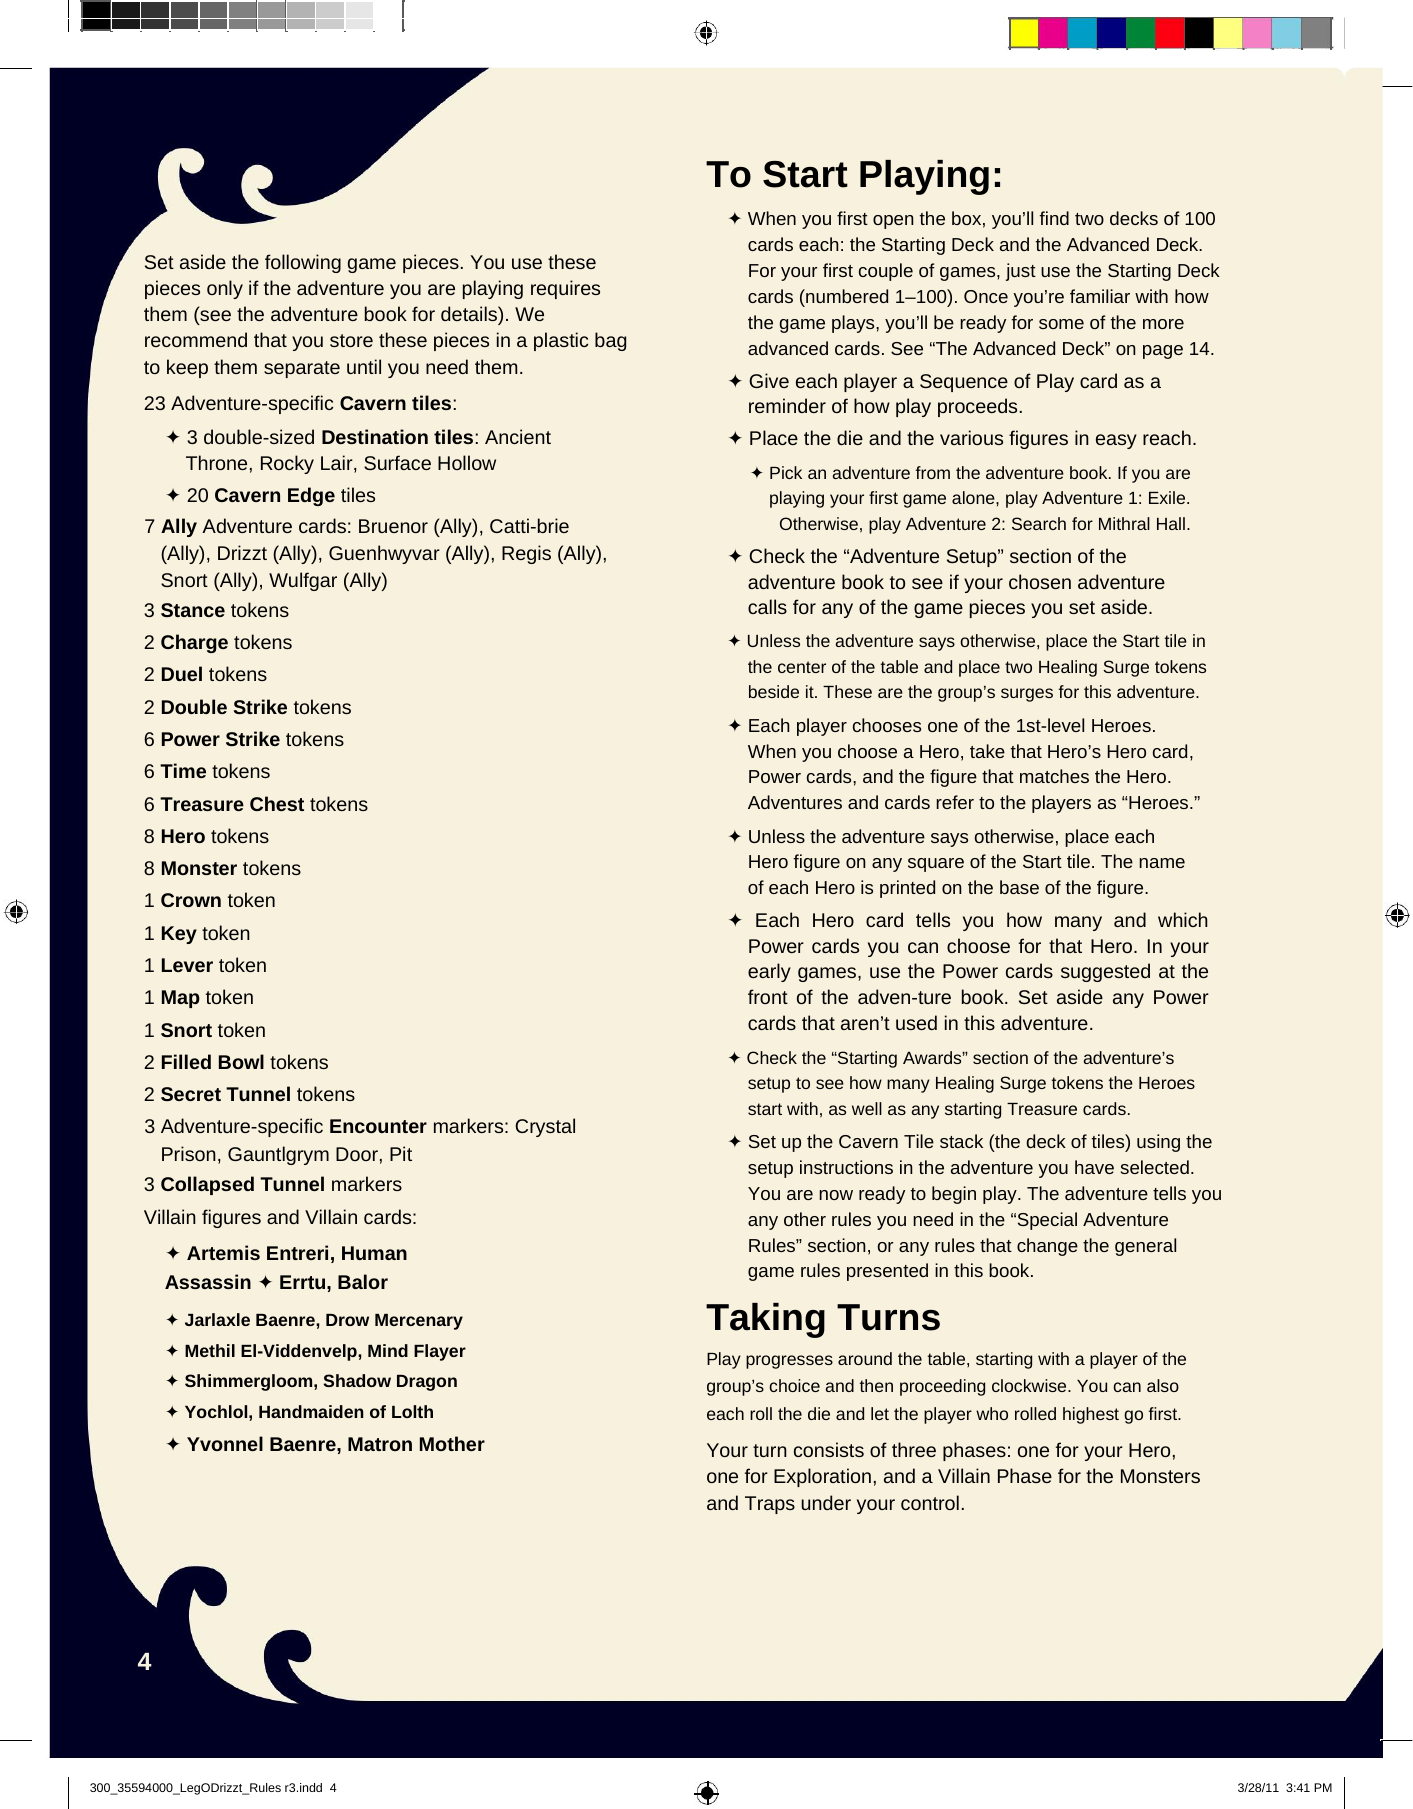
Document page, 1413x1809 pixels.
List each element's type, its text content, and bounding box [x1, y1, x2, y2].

picture [695, 1795, 707, 1805]
picture [709, 1795, 718, 1805]
picture [47, 17, 1413, 1760]
picture [709, 1781, 718, 1793]
table_header 3/28/11 3:41 PM [719, 1781, 1337, 1798]
picture [3, 899, 29, 924]
table_cell [719, 1799, 1337, 1805]
table_cell [90, 1799, 694, 1805]
table_header 300_35594000_LegODrizzt_Rules r3.indd 4 [90, 1781, 694, 1798]
picture [695, 1781, 707, 1793]
